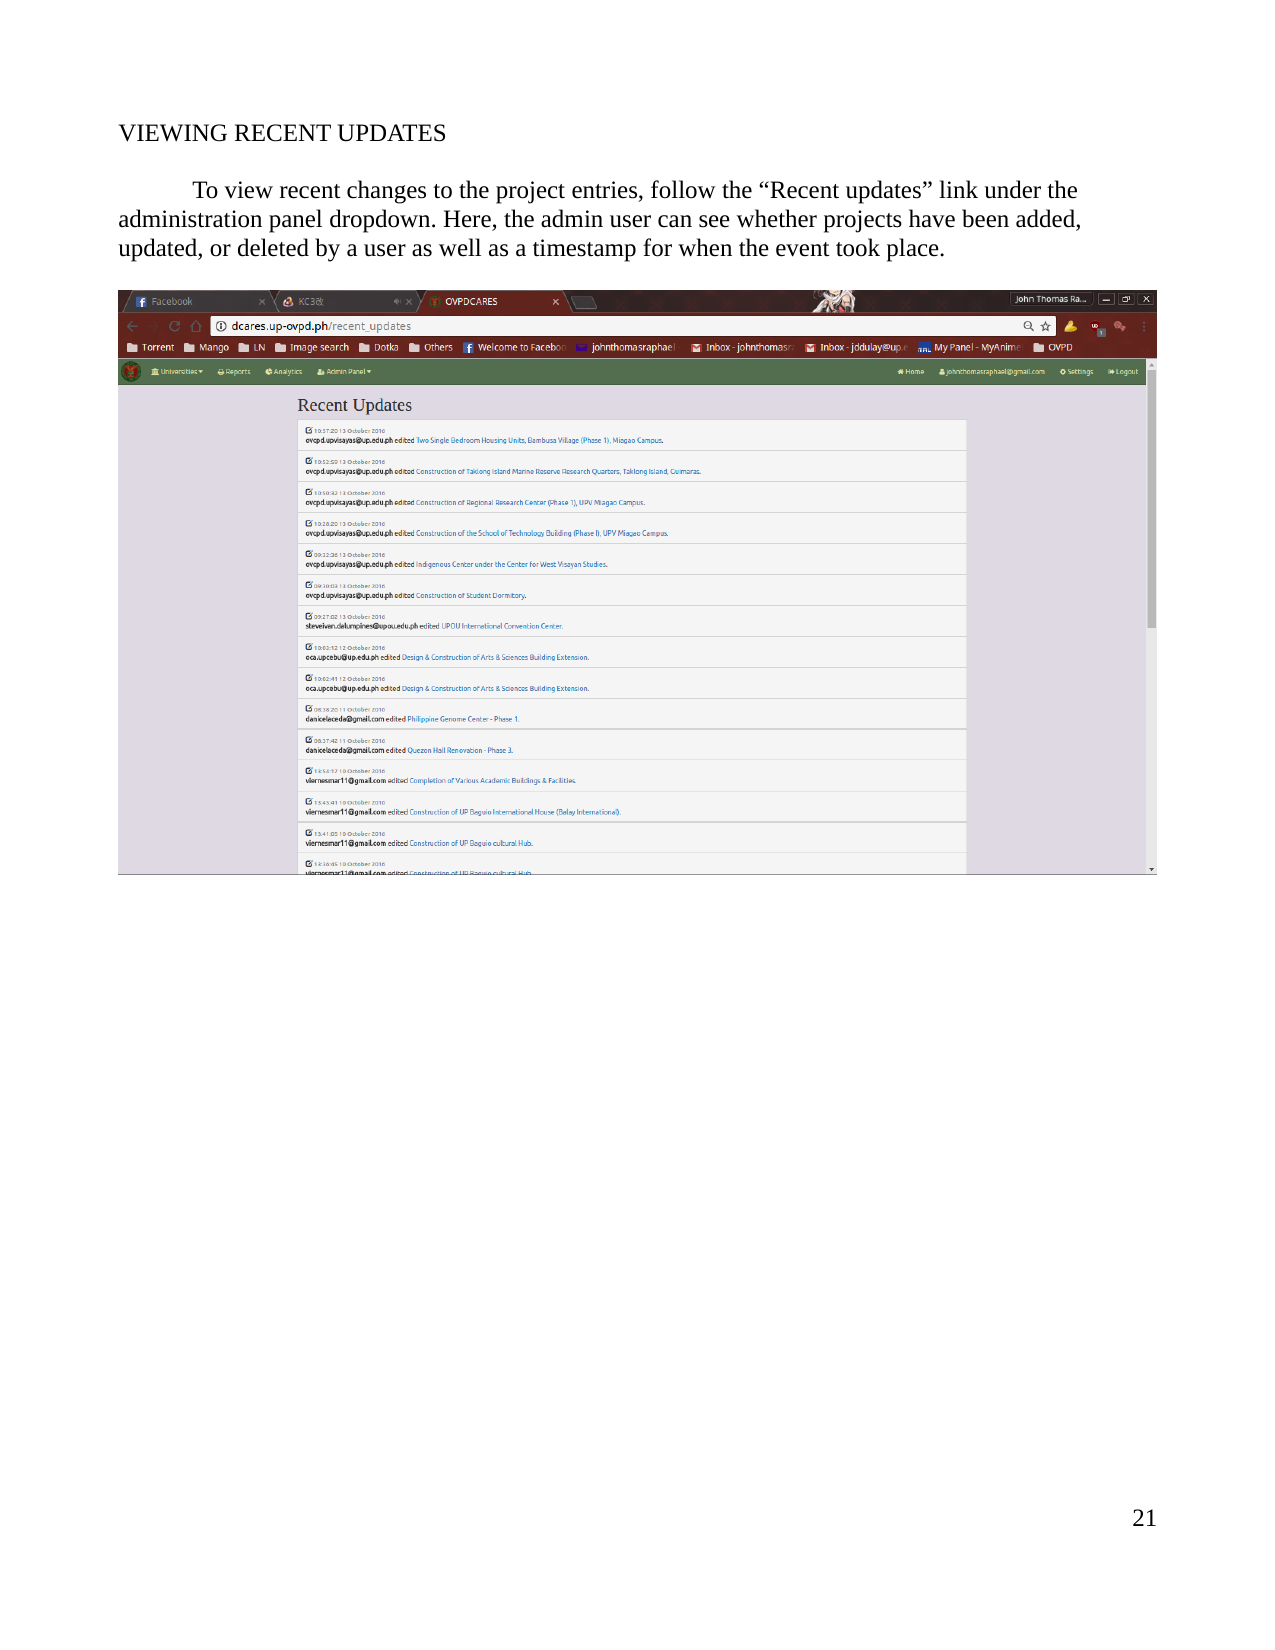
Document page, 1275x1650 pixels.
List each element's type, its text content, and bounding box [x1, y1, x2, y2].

picture [118, 290, 1157, 875]
text To view recent changes to the project entries, follow the “Recent updates” link under the administration panel dropdown. Here, the admin user can see whether projects have been added, updated, or deleted by a user as well as a timestamp for when the event took place. [118, 176, 1157, 262]
text VIEWING RECENT UPDATES [118, 118, 1157, 147]
